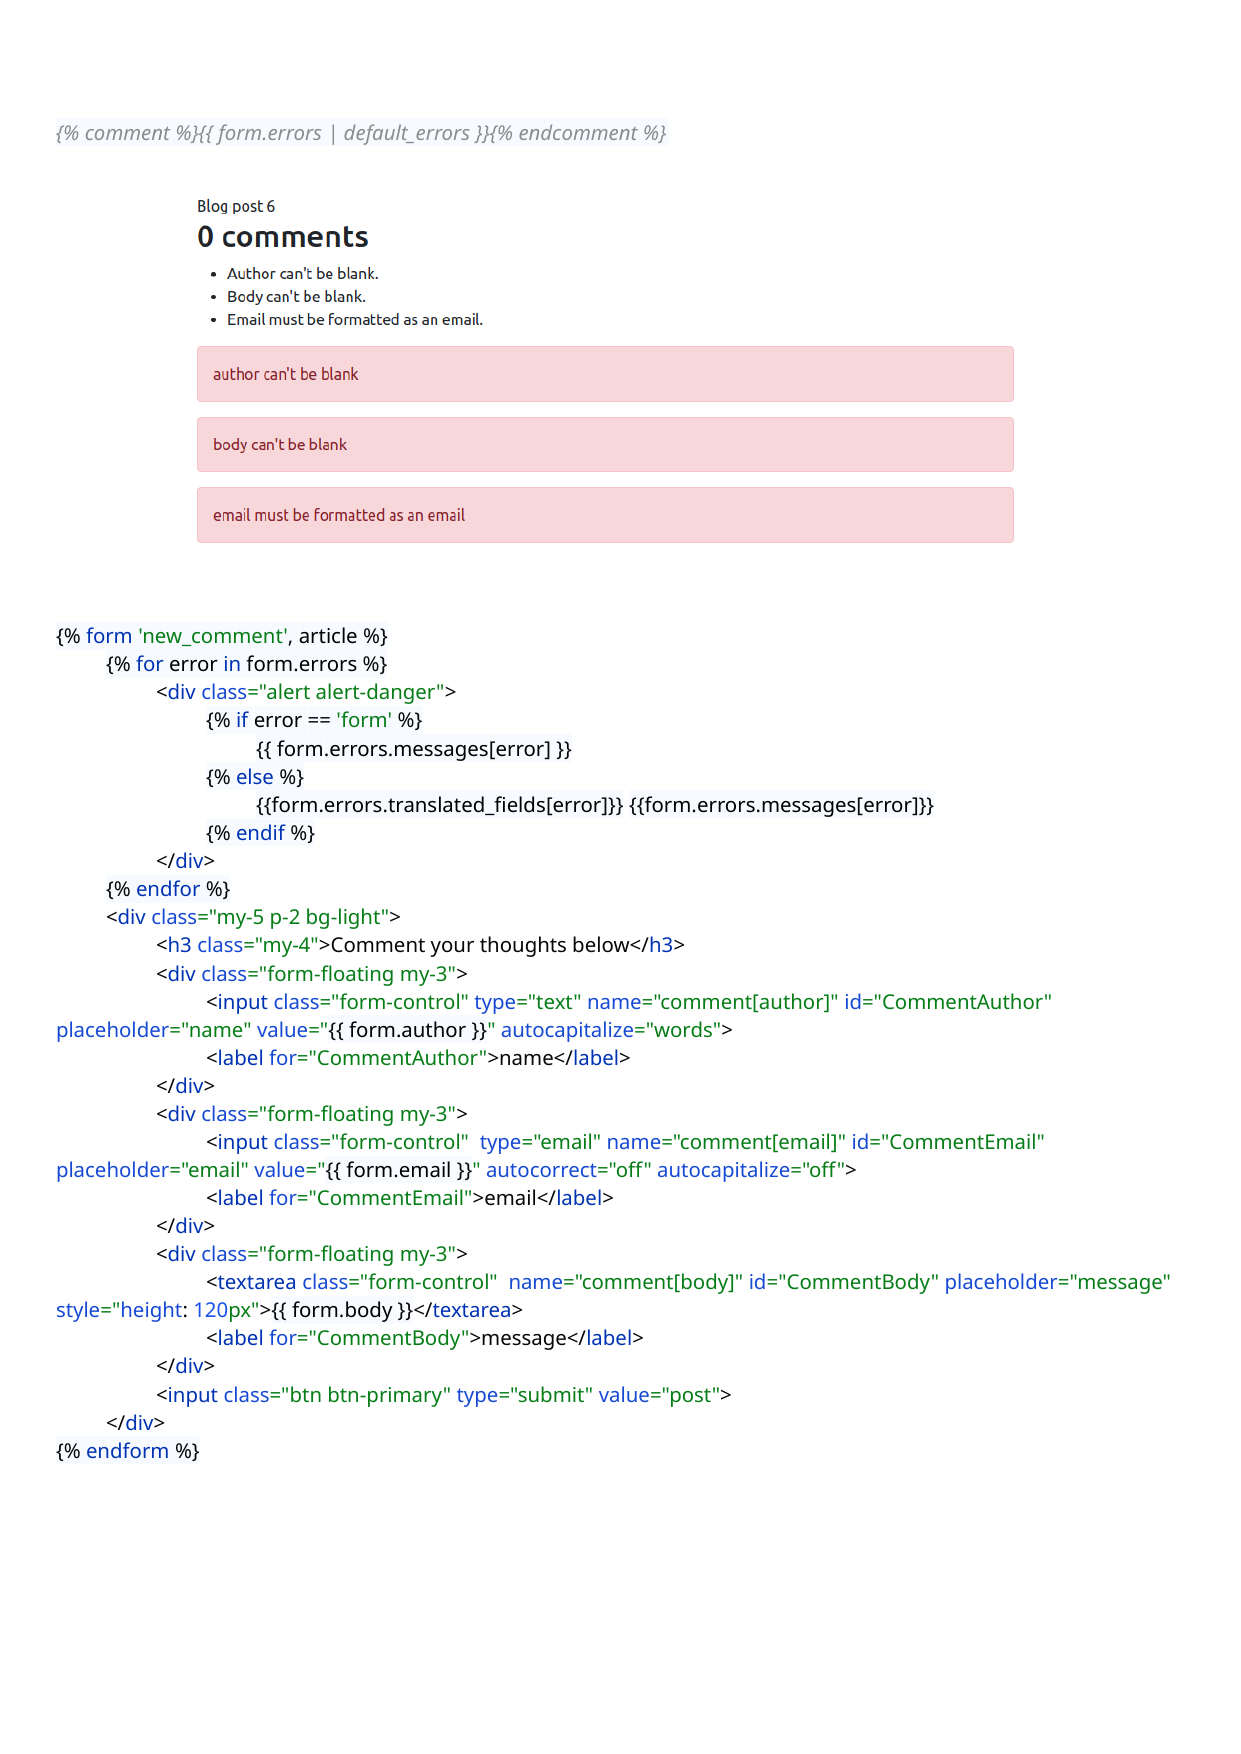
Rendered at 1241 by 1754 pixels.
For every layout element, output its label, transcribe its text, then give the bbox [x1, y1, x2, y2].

text <label for="CommentBody">message</label> [56, 1324, 1187, 1352]
text <div class="form-floating my-3"> [56, 1099, 1187, 1128]
text {{form.errors.translated_fields[error]}} {{form.errors.messages[error]}} [56, 790, 1187, 818]
text </div> [56, 1408, 1187, 1436]
text {% else %} [56, 762, 1187, 790]
text {% form 'new_comment', article %} [56, 622, 1187, 650]
text <div class="form-floating my-3"> [56, 1240, 1187, 1268]
text {% endif %} [56, 818, 1187, 847]
text <input class="form-control" type="email" name="comment[email]" id="CommentEmail" placeholder="email" value="{{ form.email }}" autocorrect="off" autocapitalize="off"> [56, 1128, 1187, 1183]
text <div class="alert alert-danger"> [56, 678, 1187, 706]
text <input class="btn btn-primary" type="submit" value="post"> [56, 1380, 1187, 1408]
text {% endfor %} [56, 875, 1187, 903]
text </div> [56, 1071, 1187, 1099]
text <div class="my-5 p-2 bg-light"> [56, 903, 1187, 931]
text {{ form.errors.messages[error] }} [56, 734, 1187, 762]
text {% endform %} [56, 1436, 1187, 1464]
text <label for="CommentAuthor">name</label> [56, 1043, 1187, 1071]
text <div class="form-floating my-3"> [56, 959, 1187, 987]
text <h3 class="my-4">Comment your thoughts below</h3> [56, 931, 1187, 959]
text </div> [56, 1352, 1187, 1380]
text </div> [56, 1212, 1187, 1240]
picture [182, 193, 1062, 549]
text <textarea class="form-control" name="comment[body]" id="CommentBody" placeholder="message" style="height: 120px">{{ form.body }}</textarea> [56, 1268, 1187, 1324]
text {% if error == 'form' %} [56, 706, 1187, 734]
text {% for error in form.errors %} [56, 650, 1187, 678]
text </div> [56, 847, 1187, 875]
text <label for="CommentEmail">email</label> [56, 1183, 1187, 1212]
text <input class="form-control" type="text" name="comment[author]" id="CommentAuthor" placeholder="name" value="{{ form.author }}" autocapitalize="words"> [56, 987, 1187, 1043]
text {% comment %}{{ form.errors | default_errors }}{% endcomment %} [56, 118, 1187, 146]
